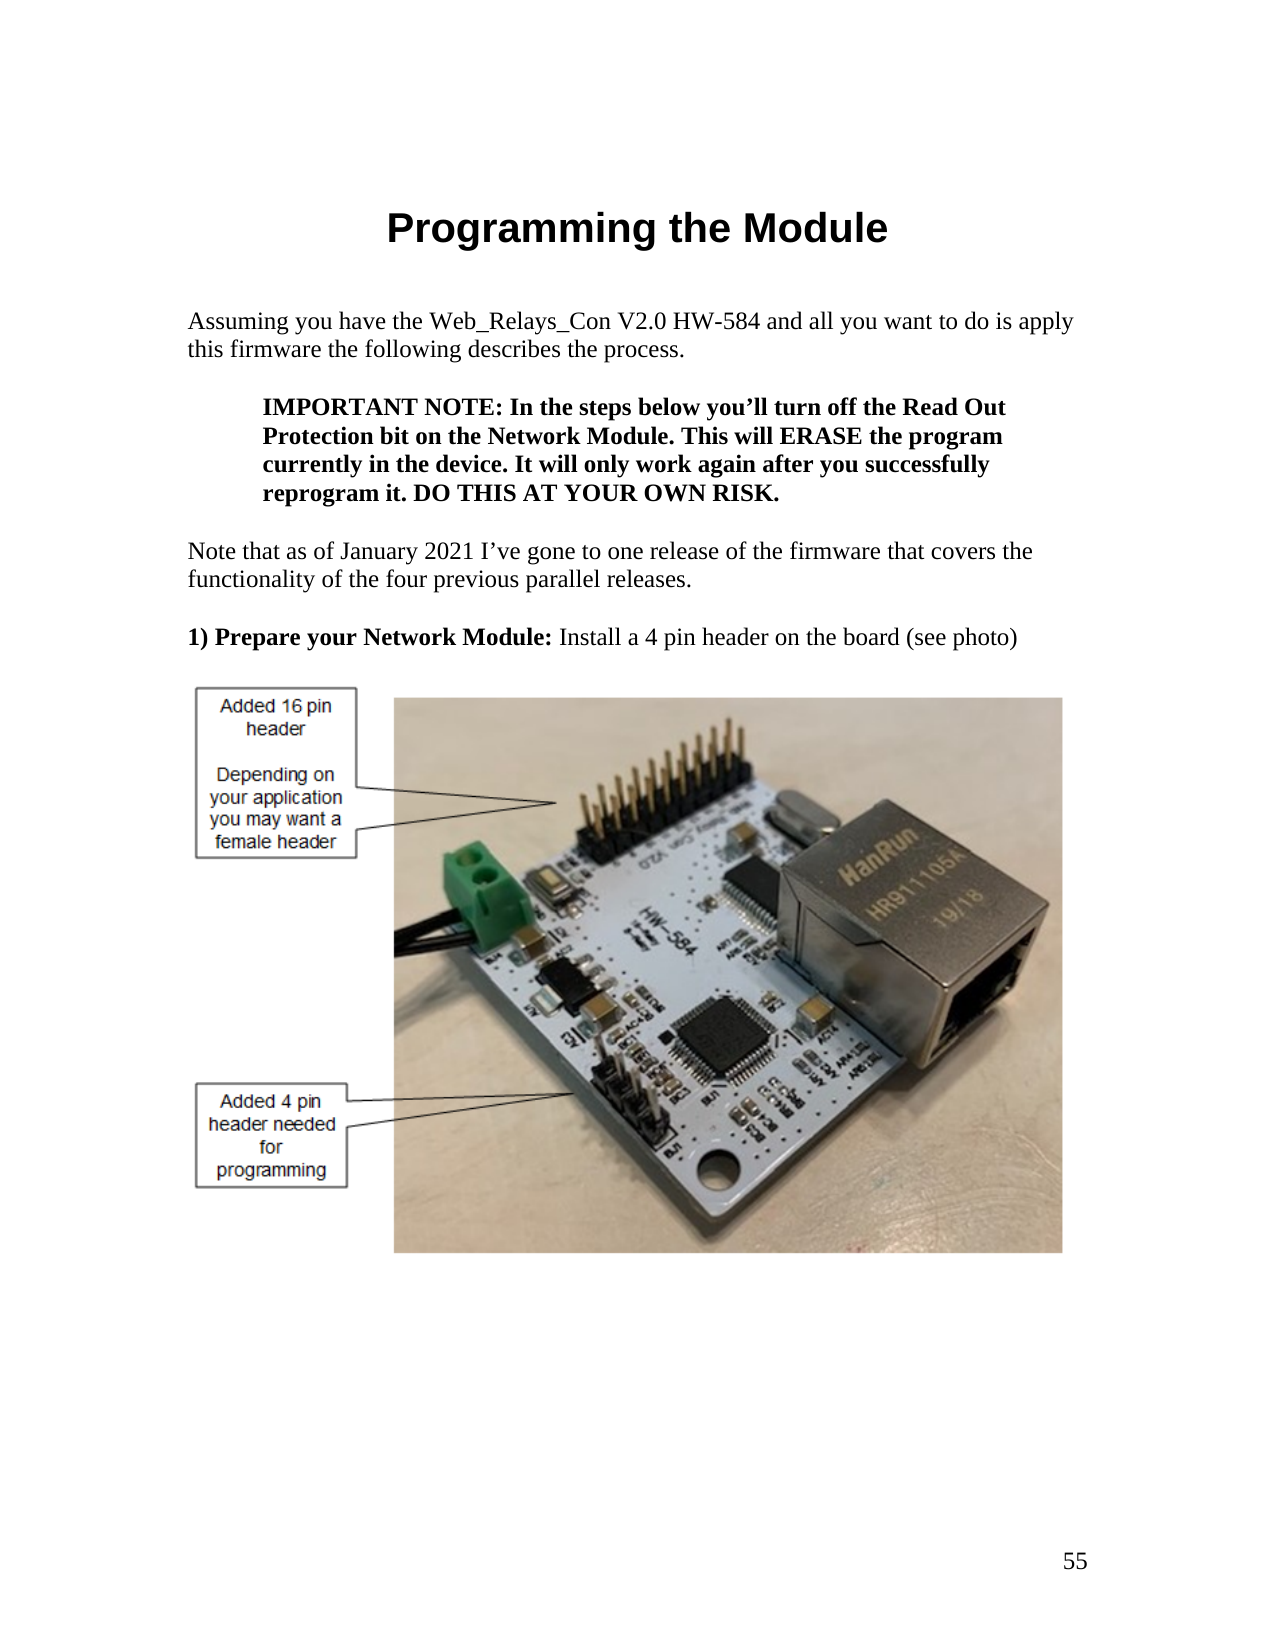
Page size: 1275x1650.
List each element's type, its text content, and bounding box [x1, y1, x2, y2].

text 1) Prepare your Network Module: Install a 4 pin header on the board (see photo) [187, 622, 1087, 651]
picture [187, 679, 1072, 1264]
text Assuming you have the Web_Relays_Con V2.0 HW-584 and all you want to do is apply this firmware the following describes the process. [187, 306, 1087, 363]
text Note that as of January 2021 I’ve gone to one release of the firmware that covers the functionality of the four previous parallel releases. [187, 536, 1087, 593]
subtitle Programming the Module [187, 204, 1087, 252]
text IMPORTANT NOTE: In the steps below you’ll turn off the Read Out Protection bit on the Network Module. This will ERASE the program currently in the device. It will only work again after you successfully reprogram it. DO THIS AT YOUR OWN RISK. [262, 392, 1087, 507]
